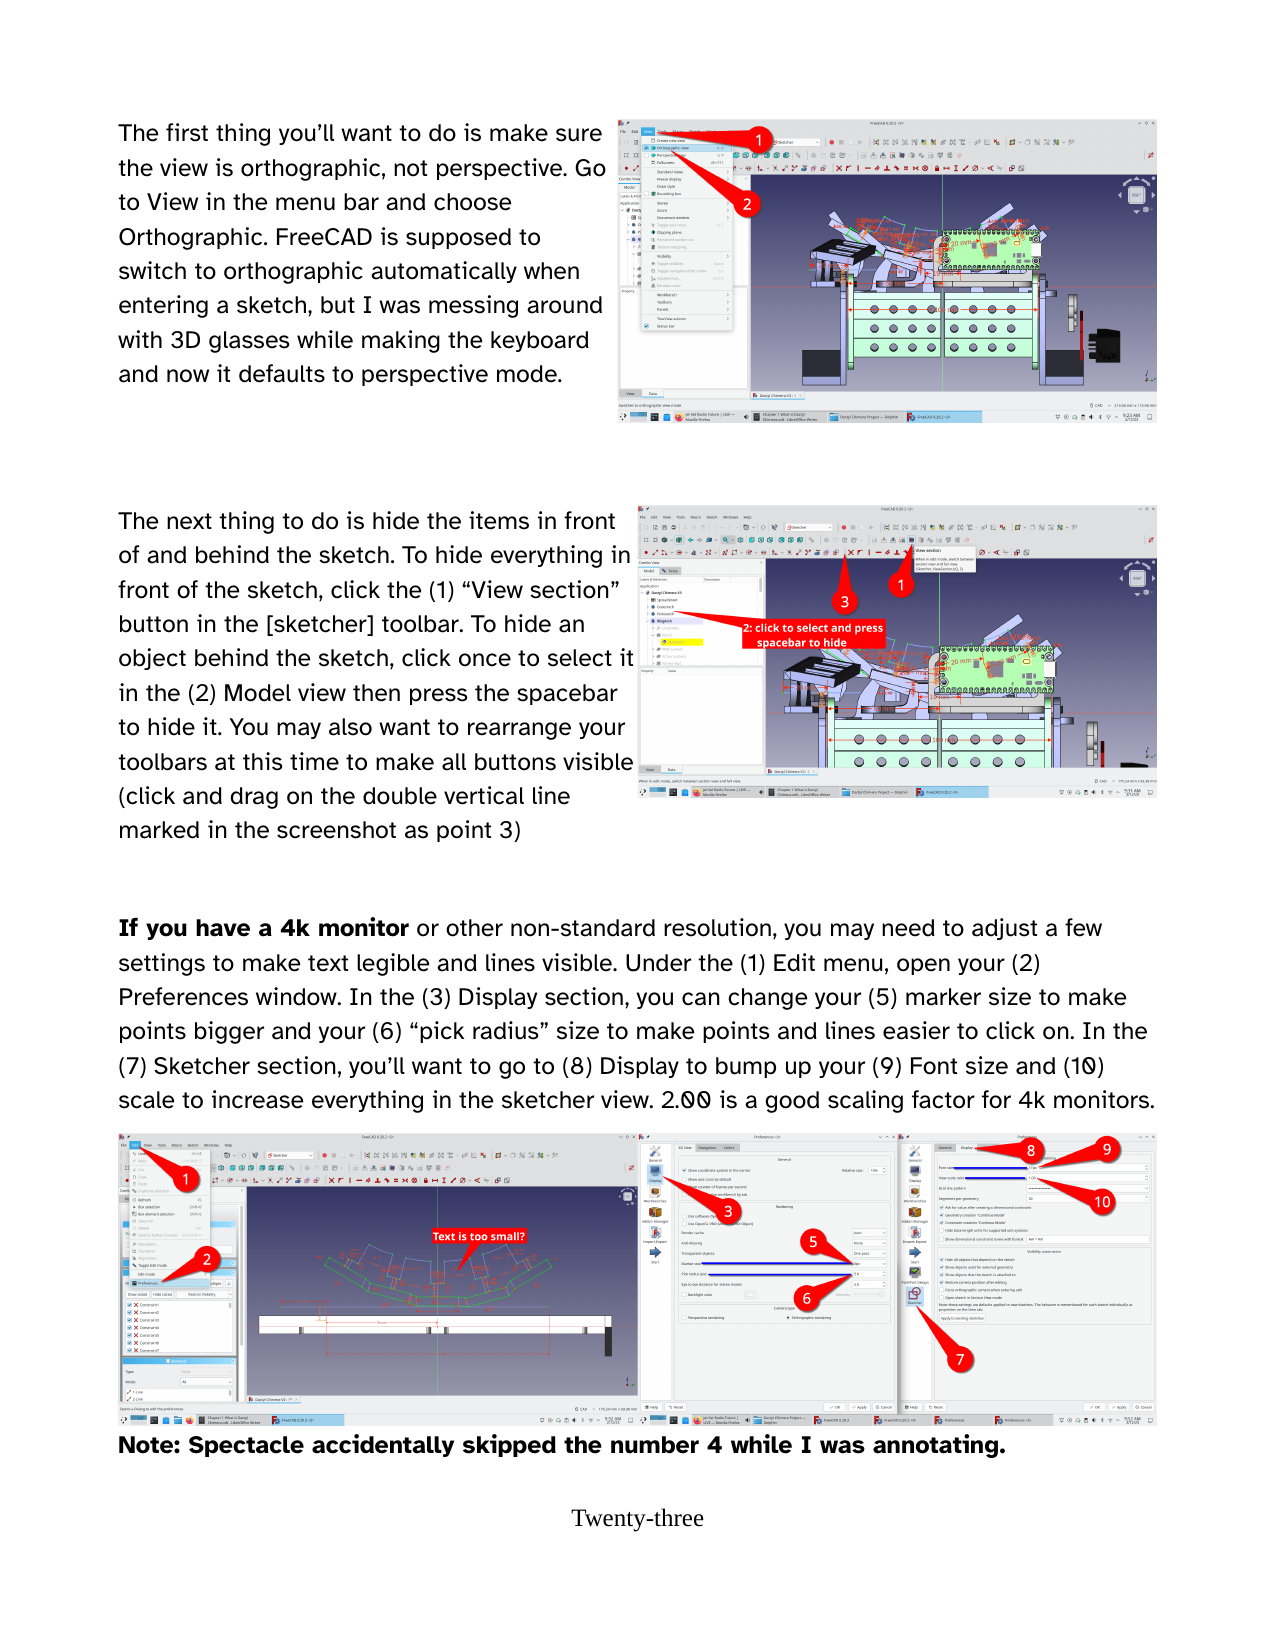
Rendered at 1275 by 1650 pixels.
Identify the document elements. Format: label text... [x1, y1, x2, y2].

text The next thing to do is hide the items in front of and behind the sketch. To hide everything in front of the sketch, click the (1) “View section” button in the [sketcher] toolbar. To hide an object behind the sketch, click once to select it in the (2) Model view then press the spacebar to hide it. You may also want to rearrange your toolbars at this time to make all buttons visible (click and drag on the double vertical line marked in the screenshot as point 3) [118, 506, 1157, 845]
text The first thing you’ll want to do is make sure the view is orthographic, not perspective. Go to View in the menu bar and choose Orthographic. FreeCAD is supposed to switch to orthographic automatically when entering a sketch, but I was messing around with 3D glasses while making the keyboard and now it defaults to perspective mode. [118, 118, 1157, 389]
text Note: Spectacle accidentally skipped the number 4 while I was annotating. [118, 1426, 1157, 1460]
picture [617, 119, 1157, 423]
text If you have a 4k monitor or other non-standard resolution, you may need to adjust a few settings to make text legible and lines visible. Under the (1) Edit menu, open your (2) Preferences window. In the (3) Display section, you can change your (5) marker size to make points bigger and your (6) “pick radius” size to make points and lines easier to click on. In the (7) Sketcher section, you’ll want to go to (8) Display to bump up your (9) Font size and (10) scale to increase everything in the sketcher view. 2.00 is a good scaling factor for 4k monitors. [118, 913, 1157, 1115]
picture [118, 1133, 1157, 1426]
picture [637, 505, 1157, 798]
